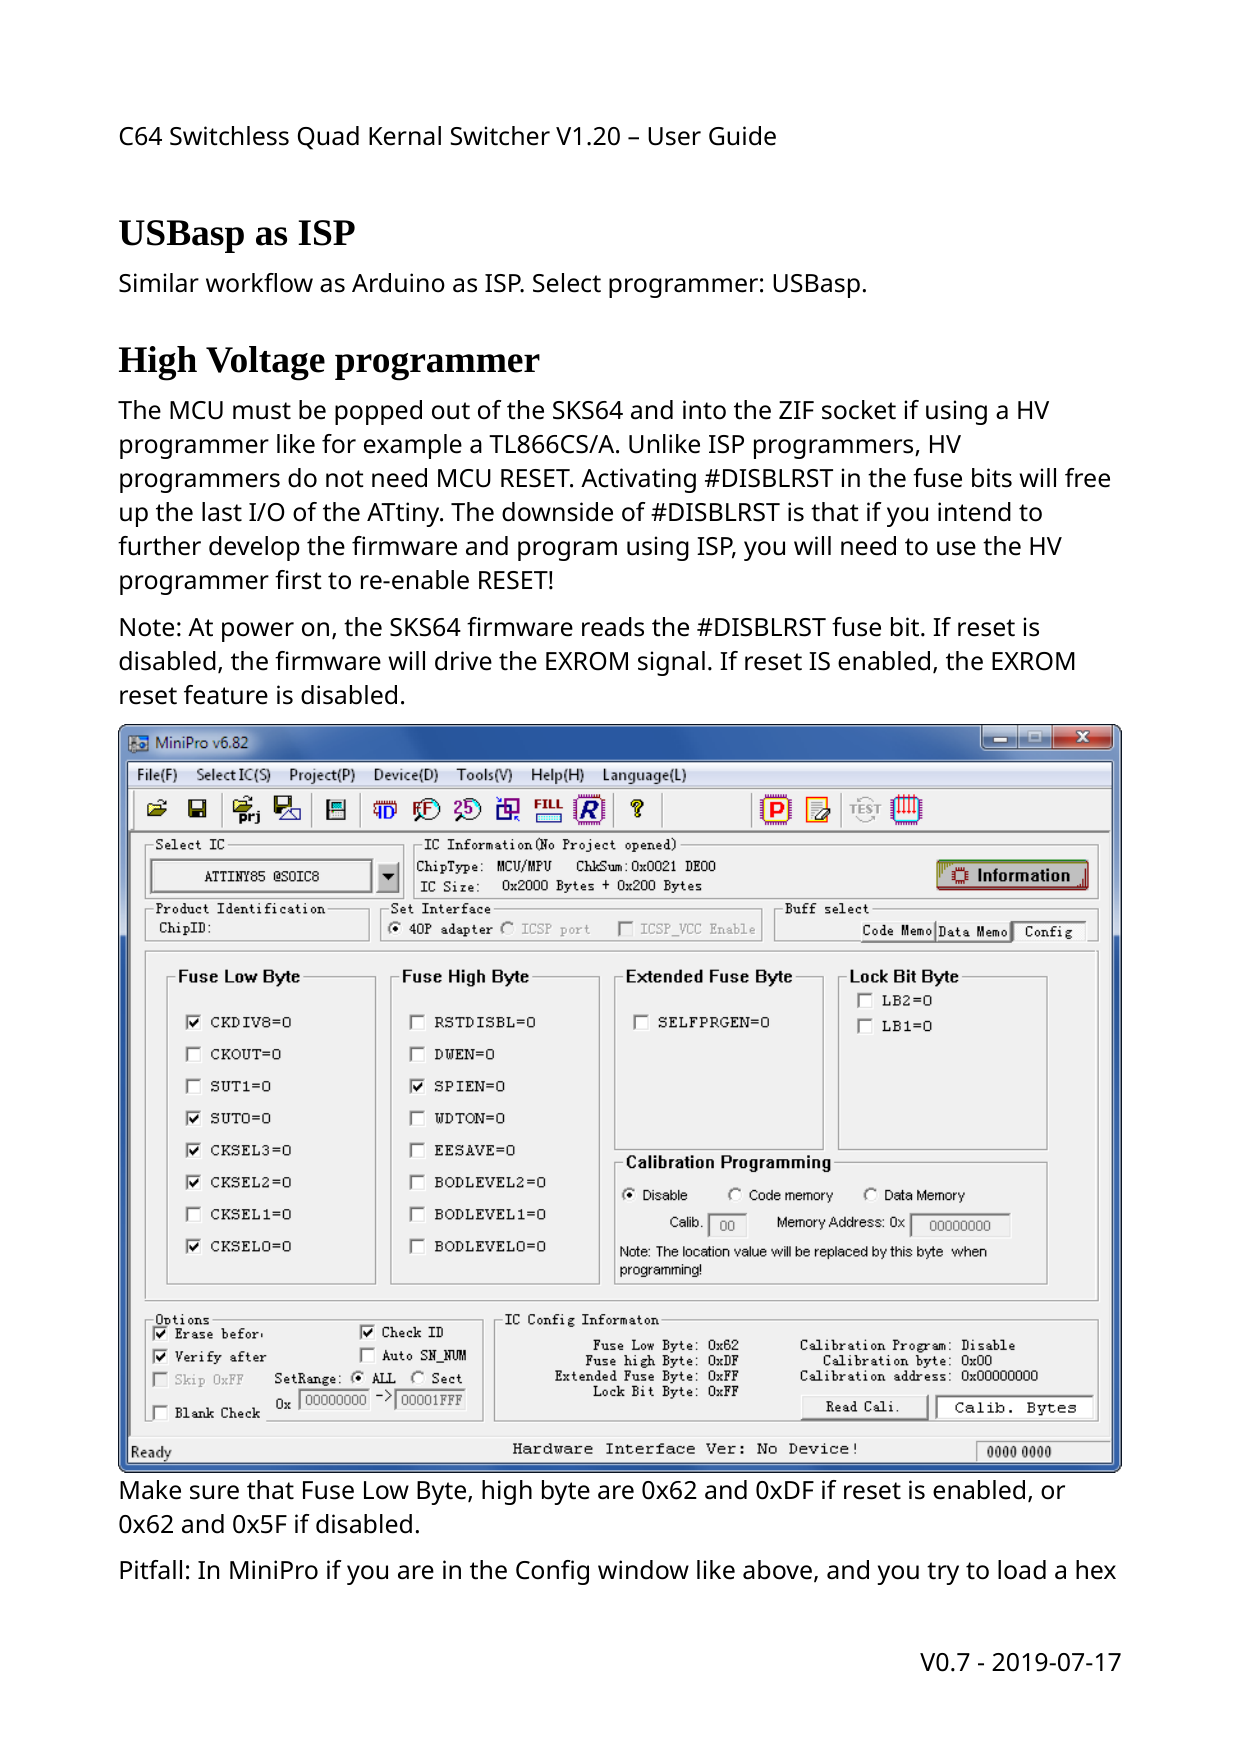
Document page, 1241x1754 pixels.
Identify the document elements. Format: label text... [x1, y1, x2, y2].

subtitle USBasp as ISP [118, 210, 1122, 253]
text Pitfall: In MiniPro if you are in the Config window like above, and you try to load a hex [118, 1553, 1122, 1587]
picture [118, 724, 1122, 1473]
text The MCU must be popped out of the SKS64 and into the ZIF socket if using a HV programmer like for example a TL866CS/A. Unlike ISP programmers, HV programmers do not need MCU RESET. Activating #DISBLRST in the fuse bits will free up the last I/O of the ATtiny. The downside of #DISBLRST is that if you intend to further develop the firmware and program using ISP, you will need to use the HV programmer first to re-enable RESET! [118, 393, 1122, 597]
text Note: At power on, the SKS64 firmware reads the #DISBLRST fuse bit. If reset is disabled, the firmware will drive the EXROM signal. If reset IS enabled, the EXROM reset feature is disabled. [118, 609, 1122, 712]
text Make sure that Fuse Low Byte, high byte are 0x62 and 0xDF if reset is enabled, or 0x62 and 0x5F if disabled. [118, 1473, 1122, 1540]
subtitle High Voltage programmer [118, 337, 1122, 380]
text Similar workflow as Arduino as ISP. Select programmer: USBasp. [118, 266, 1122, 299]
